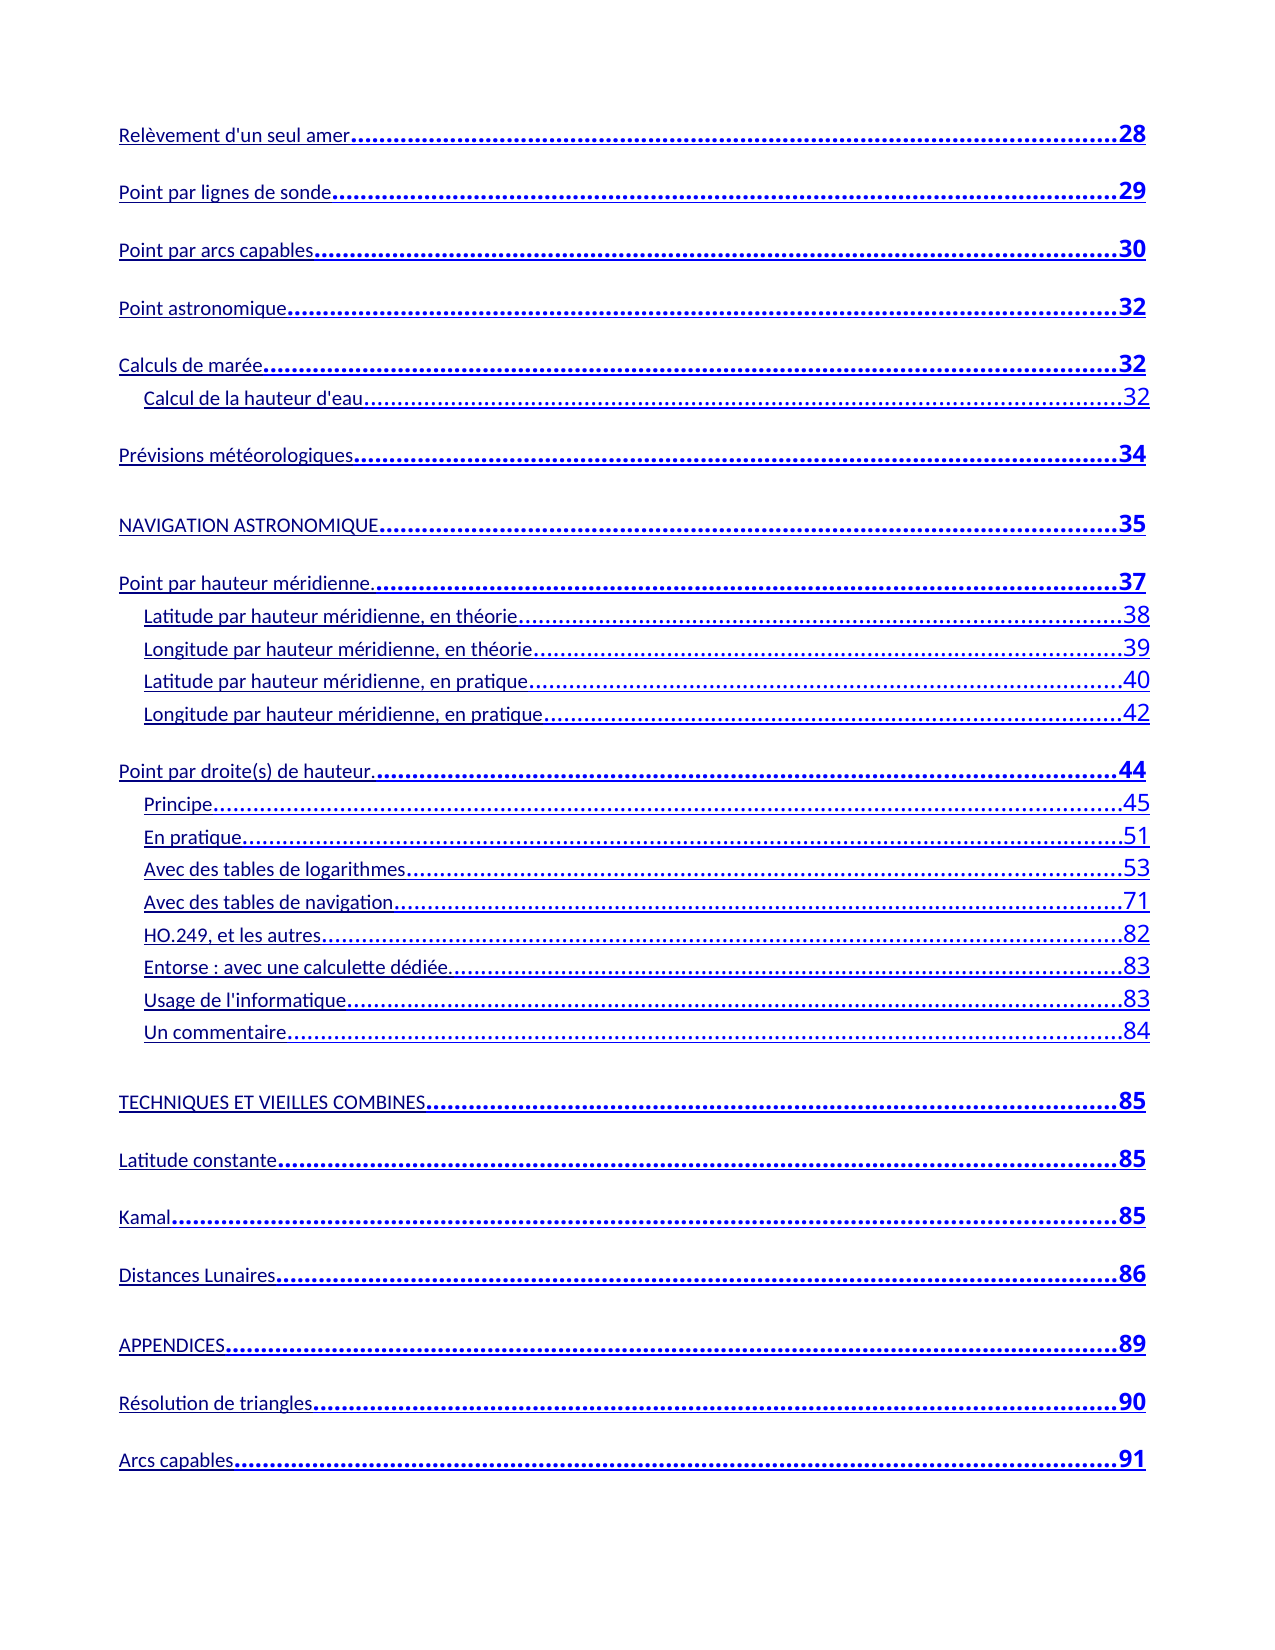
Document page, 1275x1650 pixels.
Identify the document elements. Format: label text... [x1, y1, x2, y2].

text Prévisions météorologiques 34 [119, 437, 1156, 470]
text Un commentaire 84 [144, 1014, 1156, 1047]
text Relèvement d'un seul amer 28 [119, 116, 1156, 149]
text Avec des tables de navigation 71 [144, 884, 1156, 916]
text Calculs de marée 32 [119, 347, 1156, 379]
text APPENDICES 89 [119, 1327, 1156, 1359]
text Kamal 85 [119, 1199, 1156, 1232]
text Point par lignes de sonde 29 [119, 174, 1156, 207]
text En pratique 51 [144, 818, 1156, 851]
text Entorse : avec une calculette dédiée. 83 [144, 949, 1156, 982]
text Longitude par hauteur méridienne, en théorie 39 [144, 631, 1156, 663]
text Principe 45 [144, 786, 1156, 818]
text NAVIGATION ASTRONOMIQUE 35 [119, 507, 1156, 540]
text Latitude par hauteur méridienne, en théorie 38 [144, 598, 1156, 631]
text Arcs capables 91 [119, 1442, 1156, 1474]
text Usage de l'informatique 83 [144, 982, 1156, 1014]
text Point par droite(s) de hauteur. 44 [119, 753, 1156, 785]
text Point par arcs capables 30 [119, 232, 1156, 264]
text TECHNIQUES ET VIEILLES COMBINES 85 [119, 1084, 1156, 1116]
text Calcul de la hauteur d'eau 32 [144, 380, 1156, 413]
text Distances Lunaires 86 [119, 1257, 1156, 1289]
text Longitude par hauteur méridienne, en pratique 42 [144, 696, 1156, 728]
text Avec des tables de logarithmes 53 [144, 851, 1156, 884]
text HO.249, et les autres 82 [144, 916, 1156, 949]
text Résolution de triangles 90 [119, 1384, 1156, 1417]
text Latitude constante 85 [119, 1141, 1156, 1174]
text Point astronomique 32 [119, 289, 1156, 322]
text Point par hauteur méridienne. 37 [119, 565, 1156, 597]
text Latitude par hauteur méridienne, en pratique 40 [144, 663, 1156, 696]
